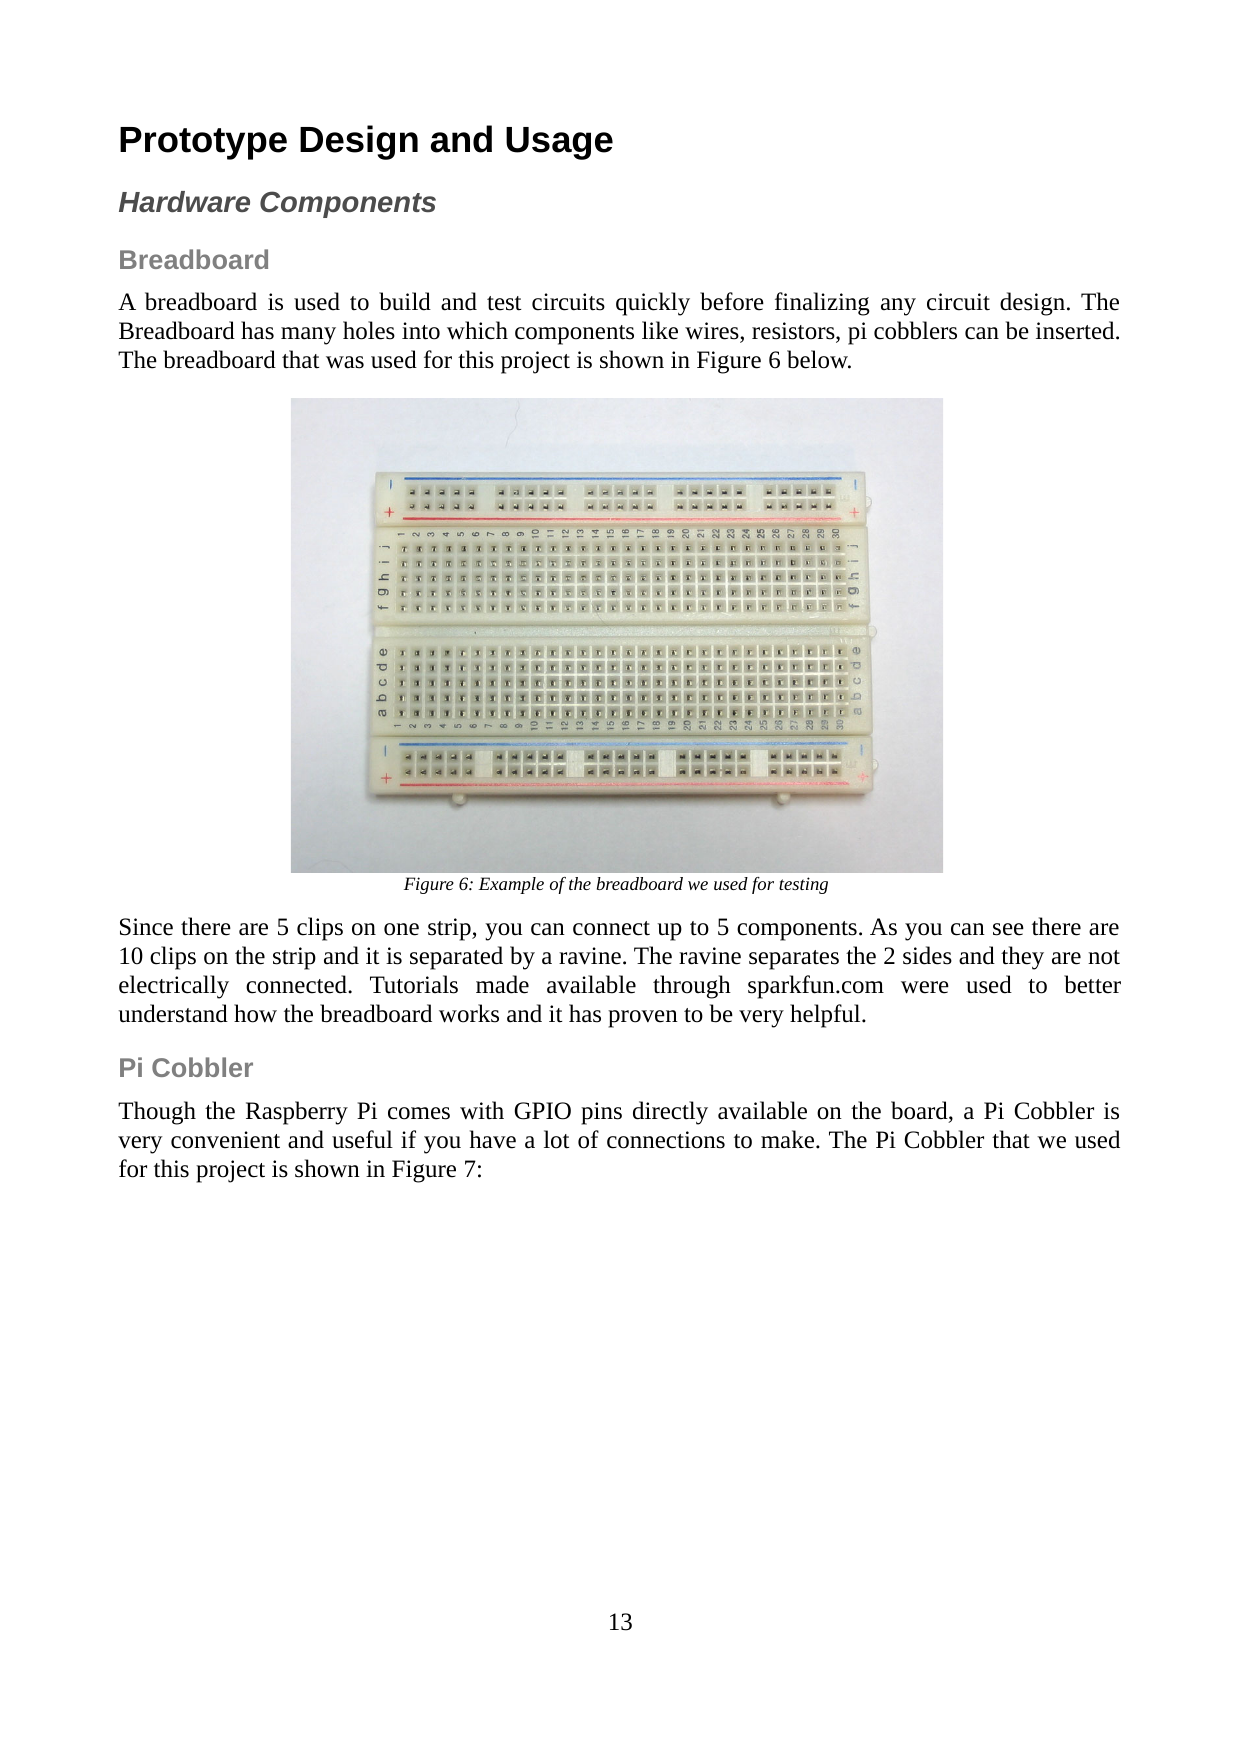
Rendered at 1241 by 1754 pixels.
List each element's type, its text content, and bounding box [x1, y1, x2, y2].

text A breadboard is used to build and test circuits quickly before finalizing any circuit design. The Breadboard has many holes into which components like wires, resistors, pi cobblers can be inserted. The breadboard that was used for this project is shown in Figure 6 below. [118, 287, 1122, 374]
subtitle Pi Cobbler [118, 1052, 1122, 1084]
picture [290, 398, 944, 873]
subtitle Breadboard [118, 244, 1122, 275]
text Though the Raspberry Pi comes with GPIO pins directly available on the board, a Pi Cobbler is very convenient and useful if you have a lot of connections to make. The Pi Cobbler that we used for this project is shown in Figure 7: [118, 1096, 1122, 1182]
subtitle Prototype Design and Usage [118, 118, 1122, 160]
subtitle Hardware Components [118, 185, 1122, 219]
text Figure 6: Example of the breadboard we used for testing [291, 873, 943, 894]
text Since there are 5 clips on one strip, you can connect up to 5 components. As you can see there are 10 clips on the strip and it is separated by a ravine. The ravine separates the 2 sides and they are not electrically connected. Tutorials made available through sparkfun.com were used to better understand how the breadboard works and it has proven to be very helpful. [118, 912, 1122, 1027]
